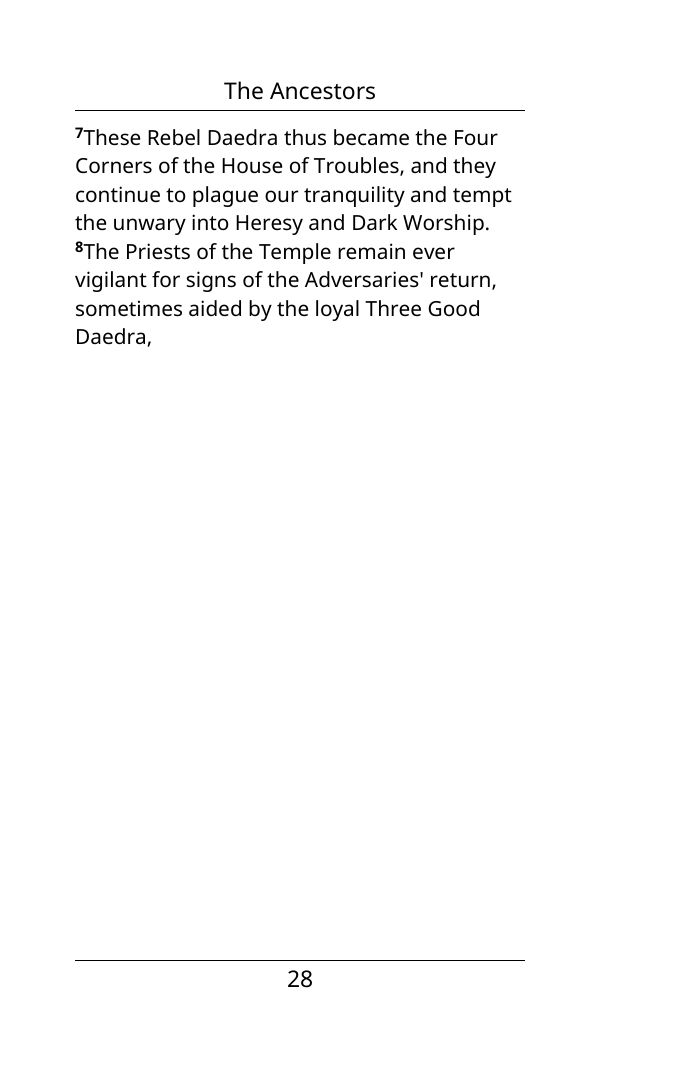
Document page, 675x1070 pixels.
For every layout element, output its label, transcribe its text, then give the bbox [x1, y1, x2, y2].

text 7These Rebel Daedra thus became the Four Corners of the House of Troubles, and they continue to plague our tranquility and tempt the unwary into Heresy and Dark Worship. 8The Priests of the Temple remain ever vigilant for signs of the Adversaries' return, sometimes aided by the loyal Three Good Daedra, [75, 123, 525, 351]
